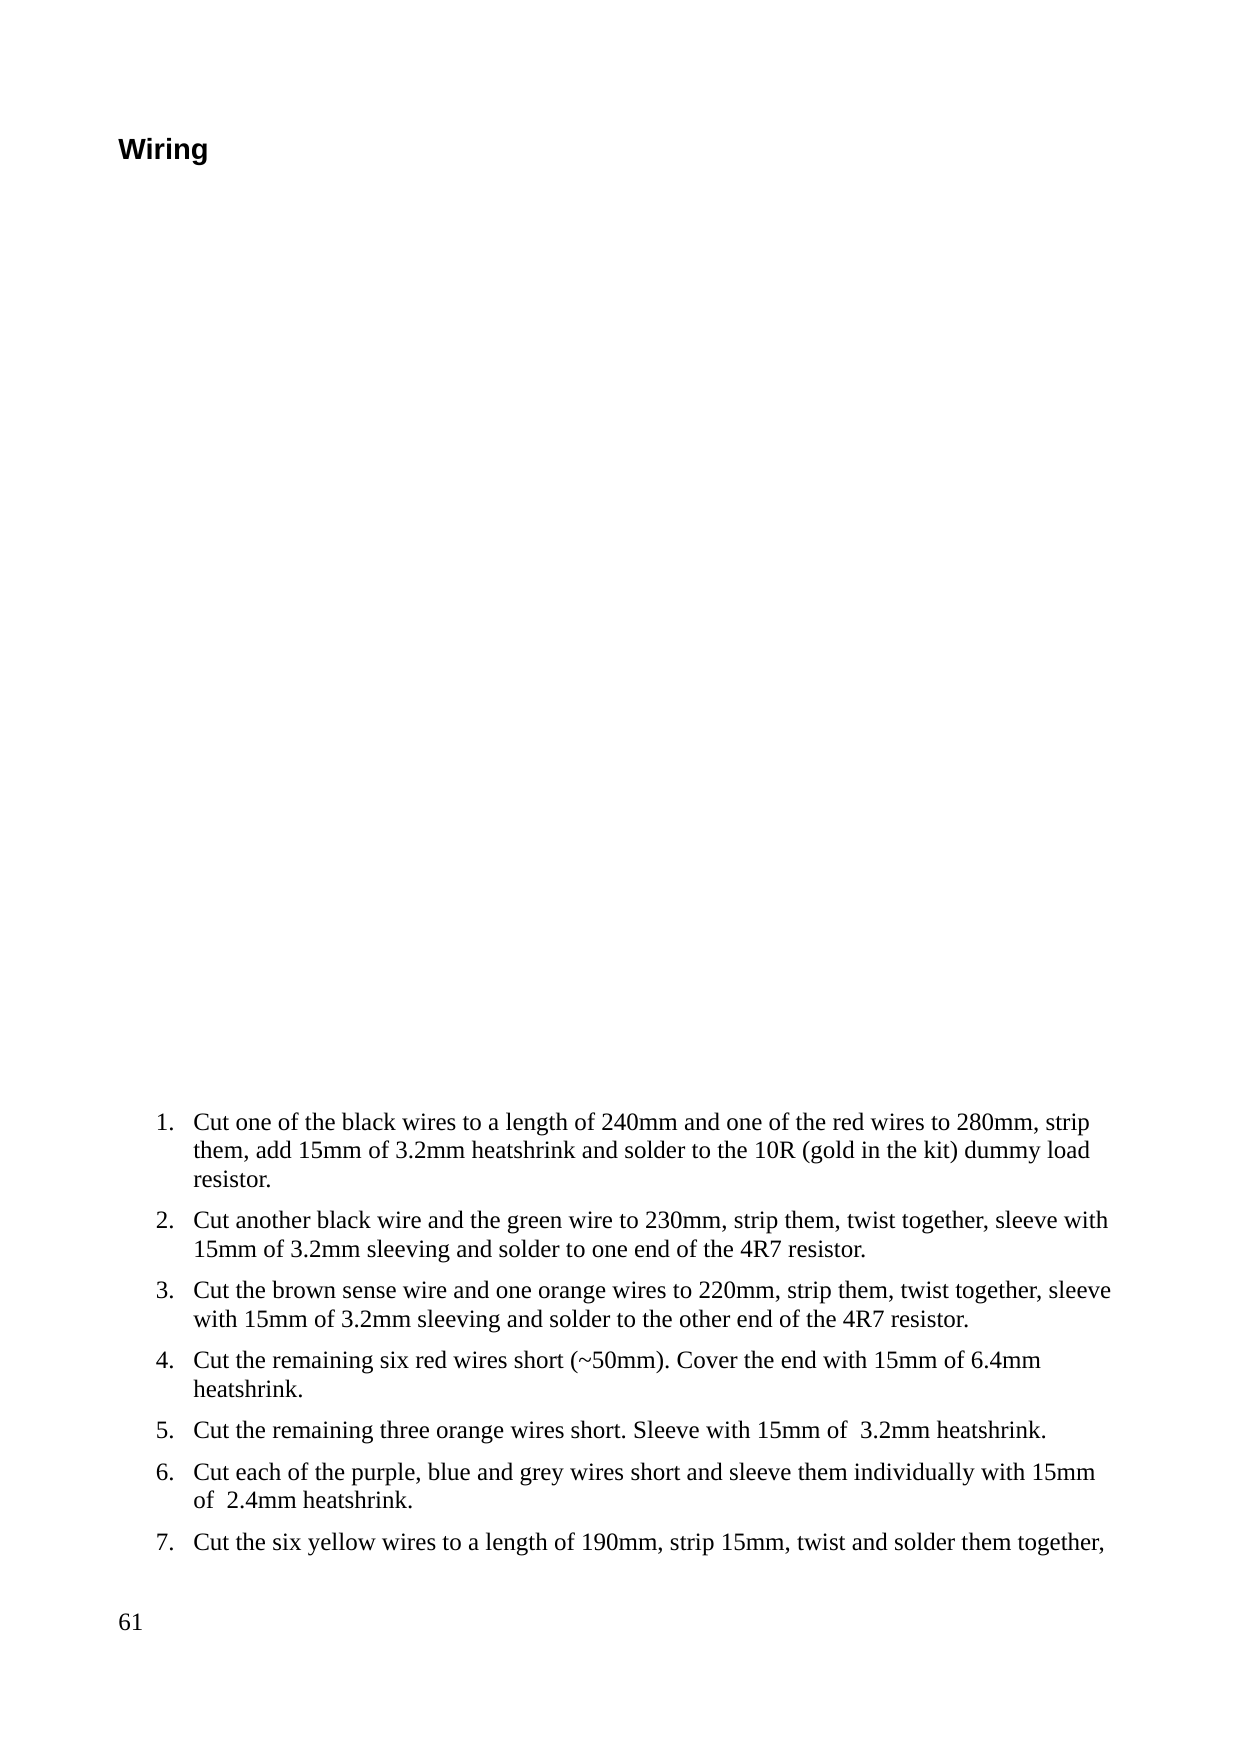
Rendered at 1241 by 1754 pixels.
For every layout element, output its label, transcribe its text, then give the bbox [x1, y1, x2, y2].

list Cut the brown sense wire and one orange wires to 220mm, strip them, twist together, sleeve with 15mm of 3.2mm sleeving and solder to the other end of the 4R7 resistor. [156, 1275, 1122, 1333]
subtitle Wiring [118, 132, 1122, 165]
list Cut the remaining six red wires short (~50mm). Cover the end with 15mm of 6.4mm heatshrink. [156, 1345, 1122, 1403]
list Cut one of the black wires to a length of 240mm and one of the red wires to 280mm, strip them, add 15mm of 3.2mm heatshrink and solder to the 10R (gold in the kit) dummy load resistor. [156, 1107, 1122, 1193]
list Cut the six yellow wires to a length of 190mm, strip 15mm, twist and solder them together, [156, 1527, 1122, 1555]
list Cut each of the purple, blue and grey wires short and sleeve them individually with 15mm of 2.4mm heatshrink. [156, 1457, 1122, 1514]
list Cut the remaining three orange wires short. Sleeve with 15mm of 3.2mm heatshrink. [156, 1415, 1122, 1444]
list Cut another black wire and the green wire to 230mm, strip them, twist together, sleeve with 15mm of 3.2mm sleeving and solder to one end of the 4R7 resistor. [156, 1205, 1122, 1263]
